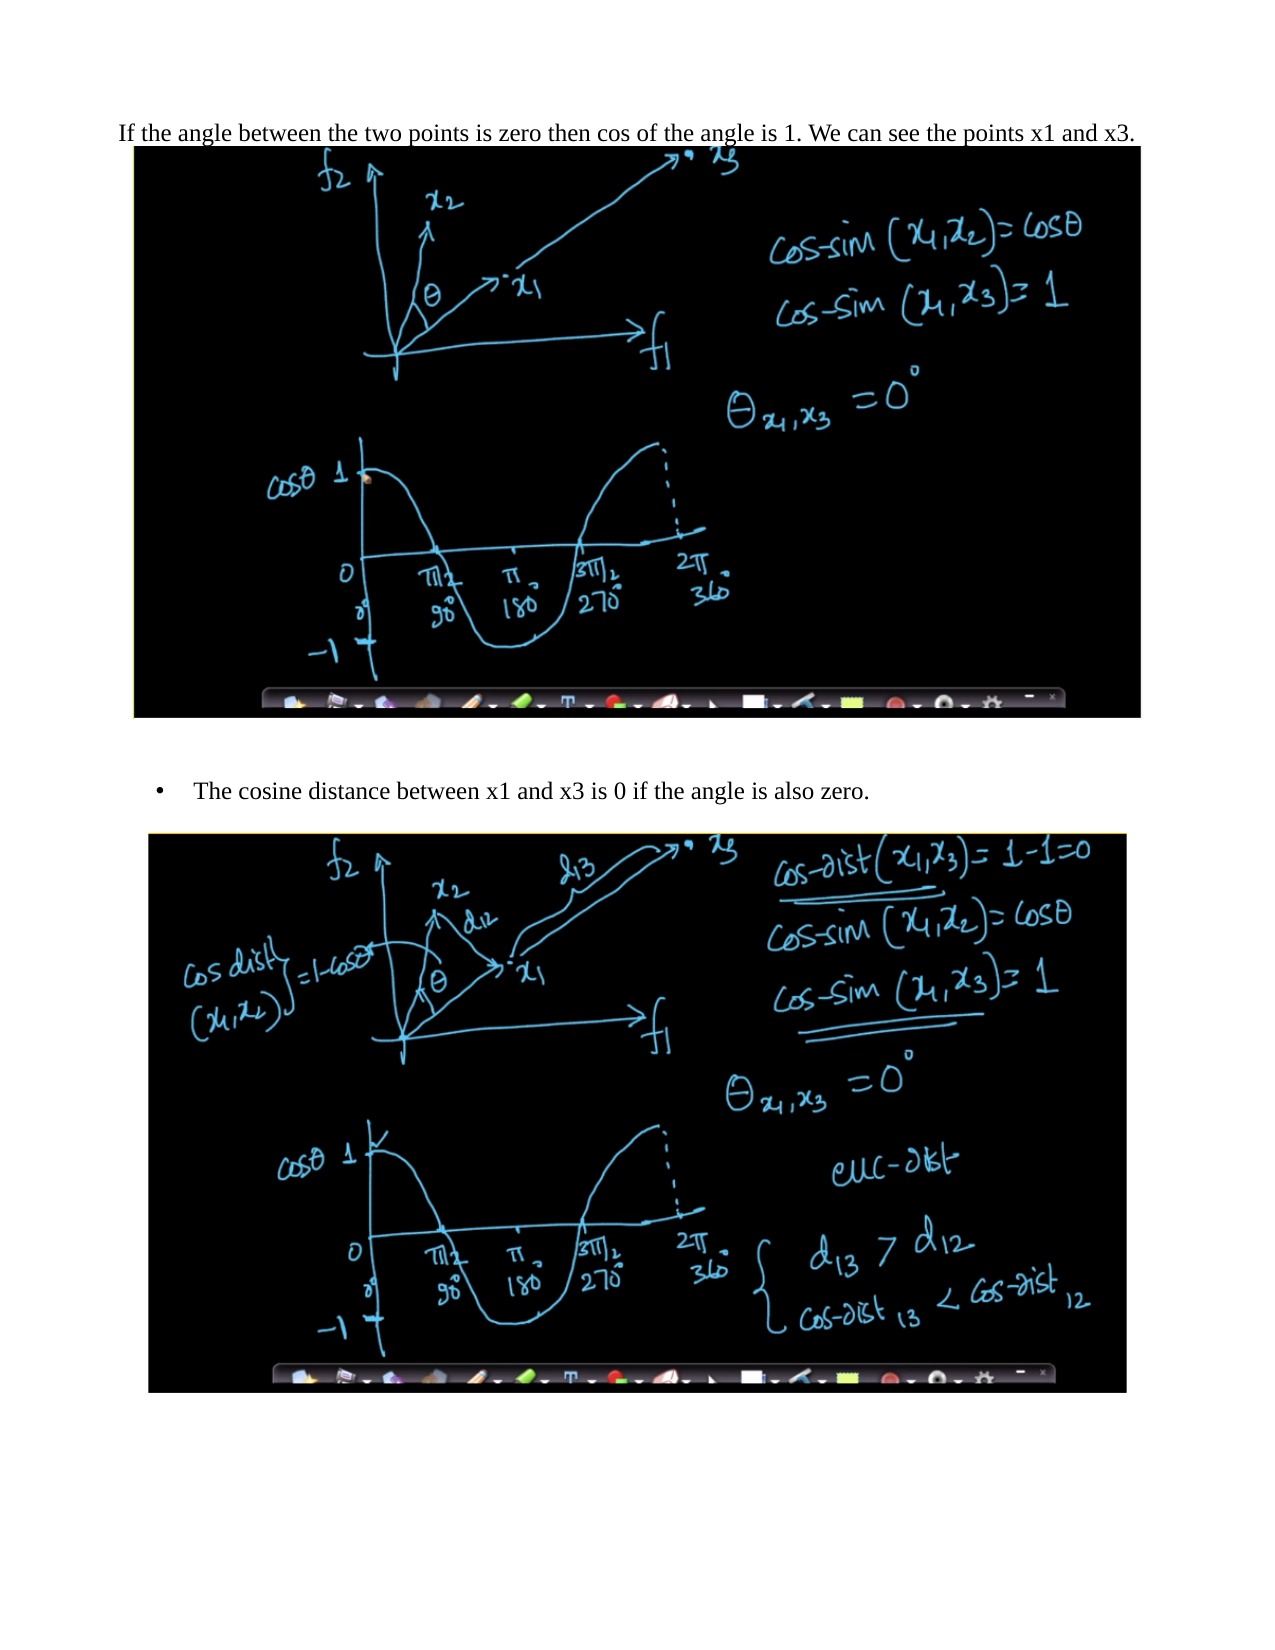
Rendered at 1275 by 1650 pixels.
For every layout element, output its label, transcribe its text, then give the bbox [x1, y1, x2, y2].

picture [132, 146, 1143, 719]
text If the angle between the two points is zero then cos of the angle is 1. We can see the points x1 and x3. [118, 118, 1157, 147]
list The cosine distance between x1 and x3 is 0 if the angle is also zero. [156, 776, 1157, 804]
picture [148, 833, 1127, 1394]
